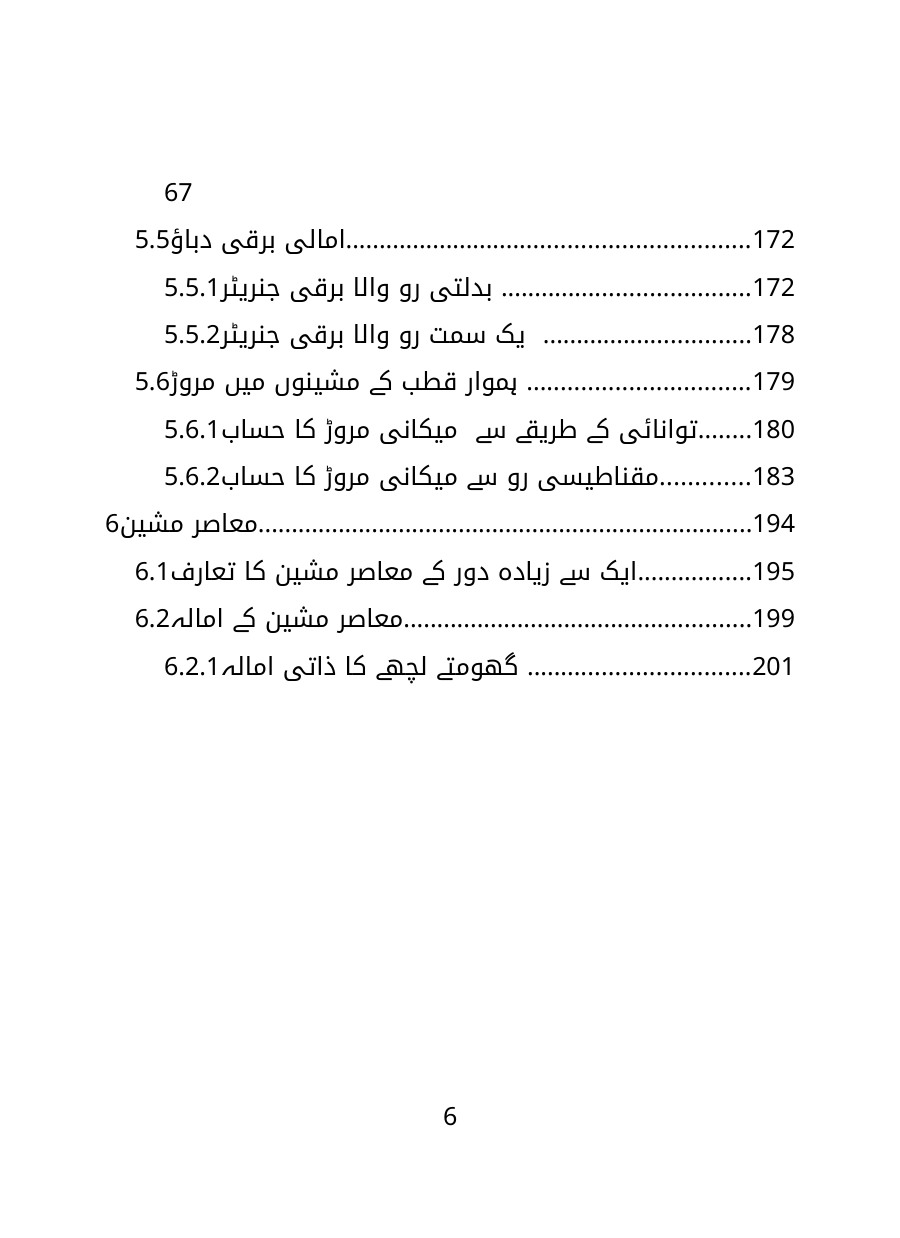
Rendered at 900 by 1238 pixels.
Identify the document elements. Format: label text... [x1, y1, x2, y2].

text 6.2معاصر مشین کے امالہ 199 [134, 596, 795, 643]
text 5.5.1بدلتی رو والا برقی جنریٹر 172 [164, 264, 795, 311]
text 6.2.1گھومتے لچھے کا ذاتی امالہ 201 [164, 643, 795, 690]
text 5.6.2مقناطیسی رو سے میکانی مروڑ کا حساب 183 [164, 453, 795, 501]
text 5.6ہموار قطب کے مشینوں میں مروڑ 179 [134, 359, 795, 406]
text 5.5.2یک سمت رو والا برقی جنریٹر 178 [164, 311, 795, 359]
text 6معاصر مشین 194 [105, 501, 795, 548]
text 5.4.3تین دور کی لپٹی مشین کا گراف کے ذریعہ مطالعہ 167 [164, 169, 795, 216]
text 5.6.1توانائی کے طریقے سے میکانی مروڑ کا حساب 180 [164, 406, 795, 453]
text 5.5امالی برقی دباؤ 172 [134, 216, 795, 264]
text 6.1ایک سے زیادہ دور کے معاصر مشین کا تعارف 195 [134, 548, 795, 596]
